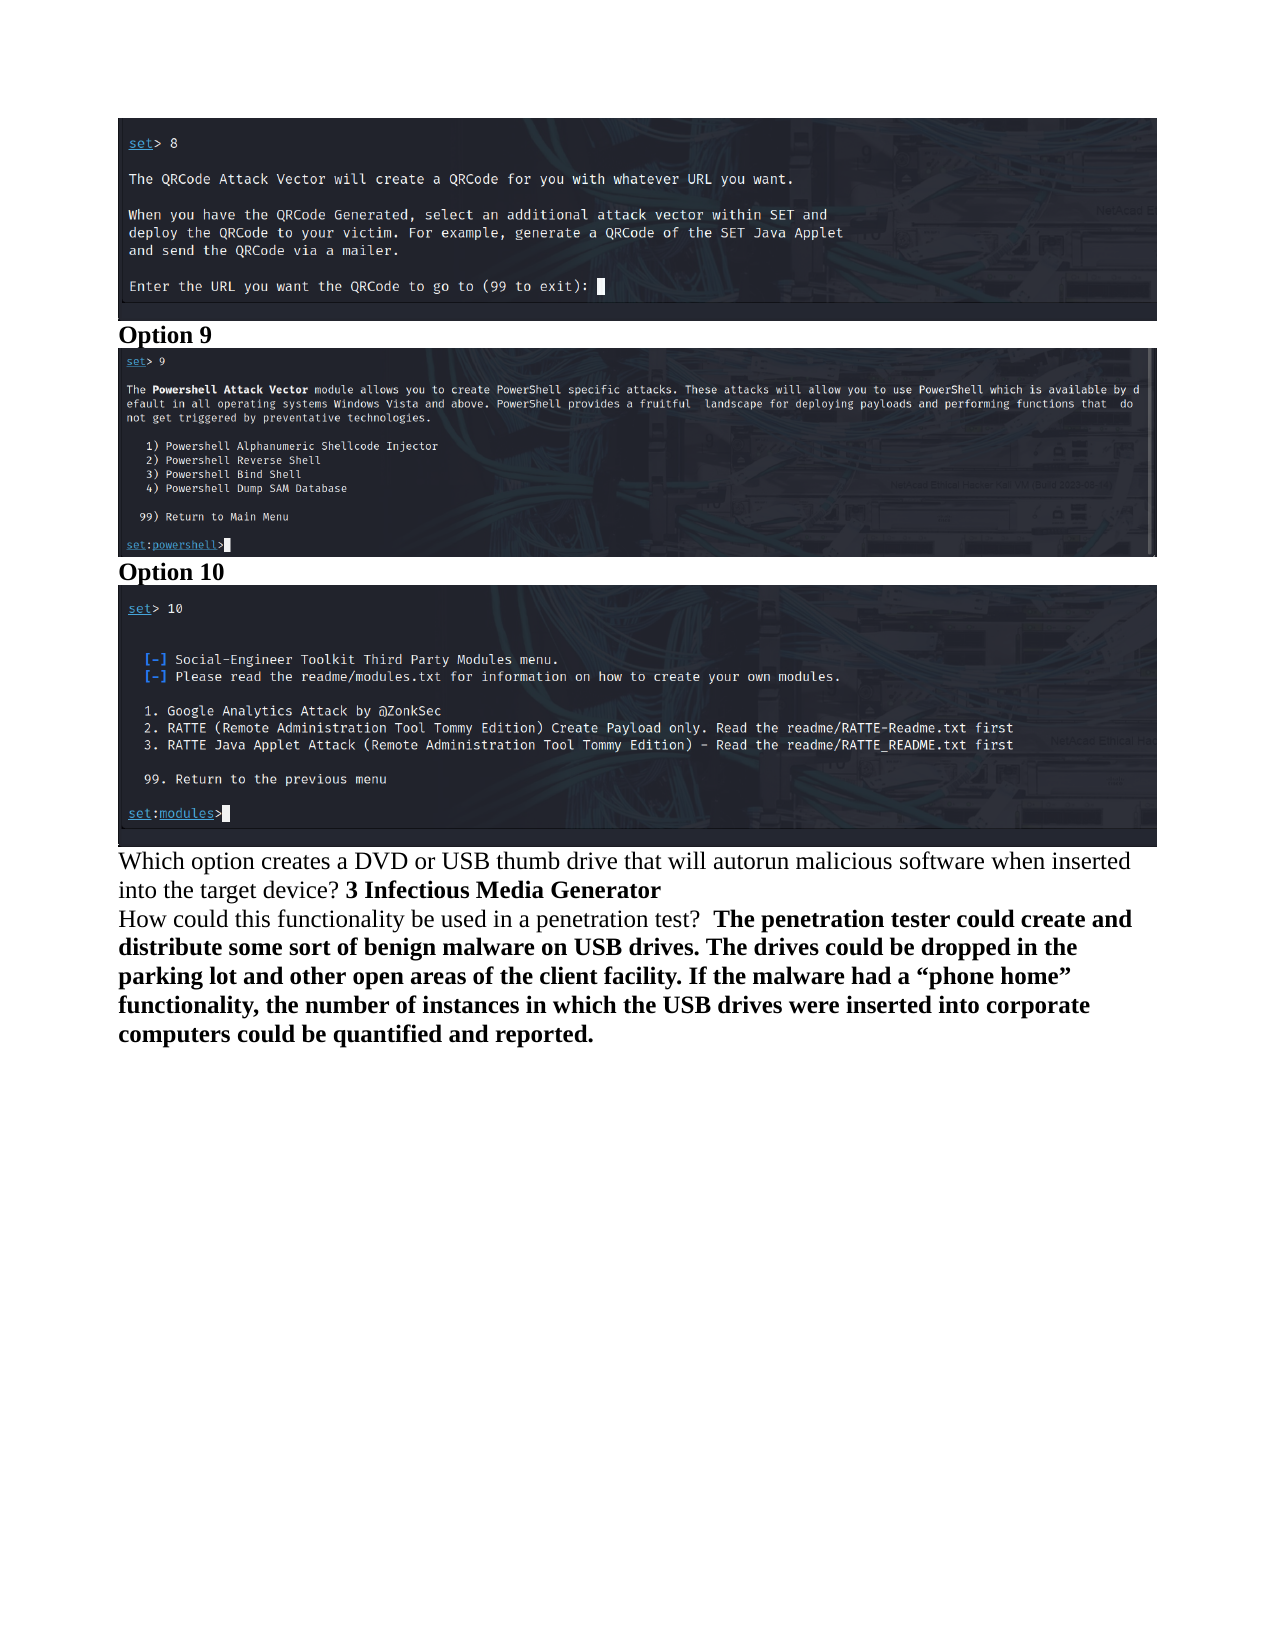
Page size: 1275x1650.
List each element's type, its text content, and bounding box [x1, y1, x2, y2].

picture [118, 348, 1157, 557]
text How could this functionality be used in a penetration test? The penetration tester could create and distribute some sort of benign malware on USB drives. The drives could be dropped in the parking lot and other open areas of the client facility. If the malware had a “phone home” functionality, the number of instances in which the USB drives were inserted into corporate computers could be quantified and reported. [118, 904, 1157, 1047]
text Option 9 [118, 321, 1157, 348]
picture [118, 585, 1157, 847]
picture [118, 118, 1157, 321]
text Option 10 [118, 557, 1157, 585]
text Which option creates a DVD or USB thumb drive that will autorun malicious software when inserted into the target device? 3 Infectious Media Generator [118, 847, 1157, 904]
